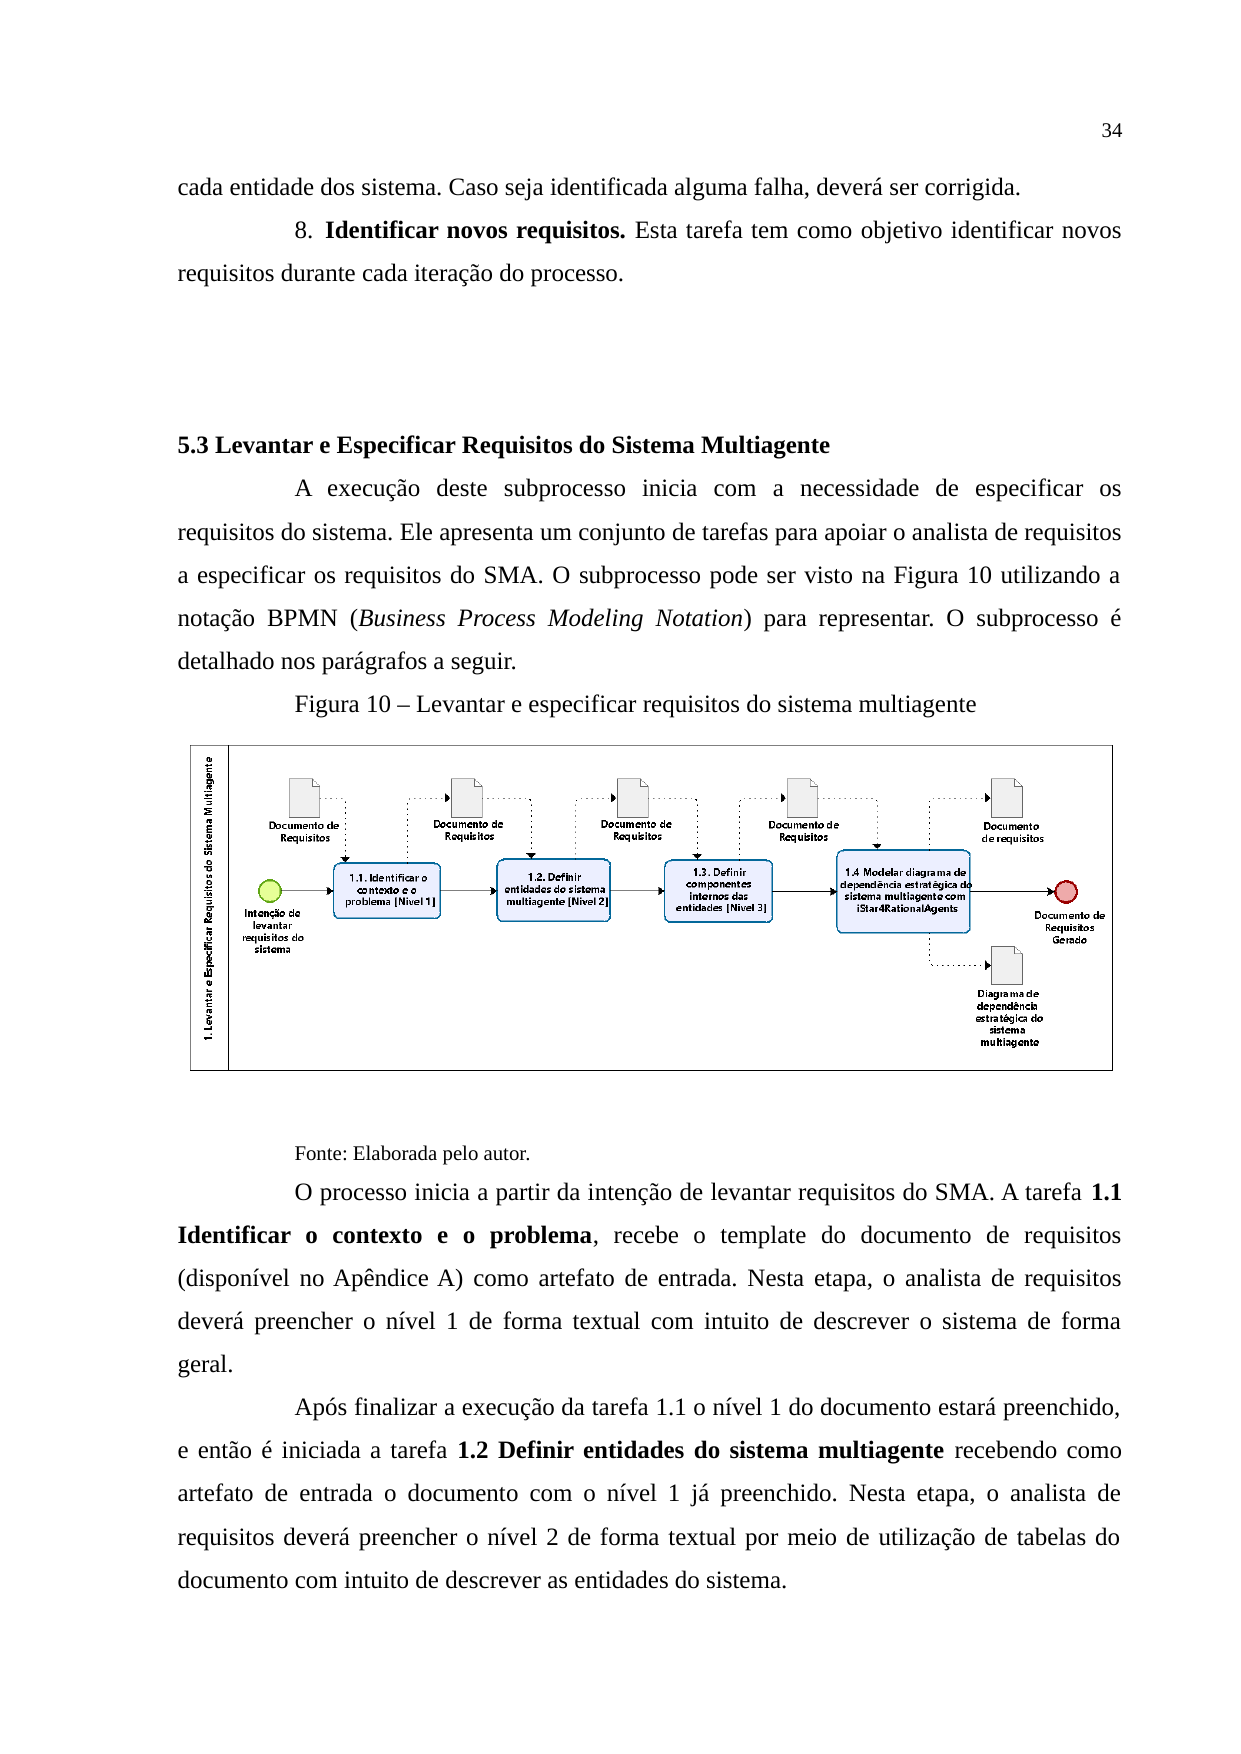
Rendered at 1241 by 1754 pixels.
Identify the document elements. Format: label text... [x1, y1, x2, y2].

list Identificar novos requisitos. Esta tarefa tem como objetivo identificar novos requisitos durante cada iteração do processo. [177, 215, 1122, 287]
text Figura 10 – Levantar e especificar requisitos do sistema multiagente [177, 689, 1122, 718]
text Fonte: Elaborada pelo autor. [177, 1141, 1122, 1164]
text A execução deste subprocesso inicia com a necessidade de especificar os requisitos do sistema. Ele apresenta um conjunto de tarefas para apoiar o analista de requisitos a especificar os requisitos do SMA. O subprocesso pode ser visto na Figura 10 utilizando a notação BPMN (Business Process Modeling Notation) para representar. O subprocesso é detalhado nos parágrafos a seguir. [177, 473, 1122, 675]
text Após finalizar a execução da tarefa 1.1 o nível 1 do documento estará preenchido, e então é iniciada a tarefa 1.2 Definir entidades do sistema multiagente recebendo como artefato de entrada o documento com o nível 1 já preenchido. Nesta etapa, o analista de requisitos deverá preencher o nível 2 de forma textual por meio de utilização de tabelas do documento com intuito de descrever as entidades do sistema. [177, 1392, 1122, 1593]
text 5.3 Levantar e Especificar Requisitos do Sistema Multiagente [177, 430, 1122, 459]
text O processo inicia a partir da intenção de levantar requisitos do SMA. A tarefa 1.1 Identificar o contexto e o problema, recebe o template do documento de requisitos (disponível no Apêndice A) como artefato de entrada. Nesta etapa, o analista de requisitos deverá preencher o nível 1 de forma textual com intuito de descrever o sistema de forma geral. [177, 1177, 1122, 1378]
list cada entidade dos sistema. Caso seja identificada alguma falha, deverá ser corrigida. [177, 172, 1122, 200]
picture [177, 732, 1123, 1083]
